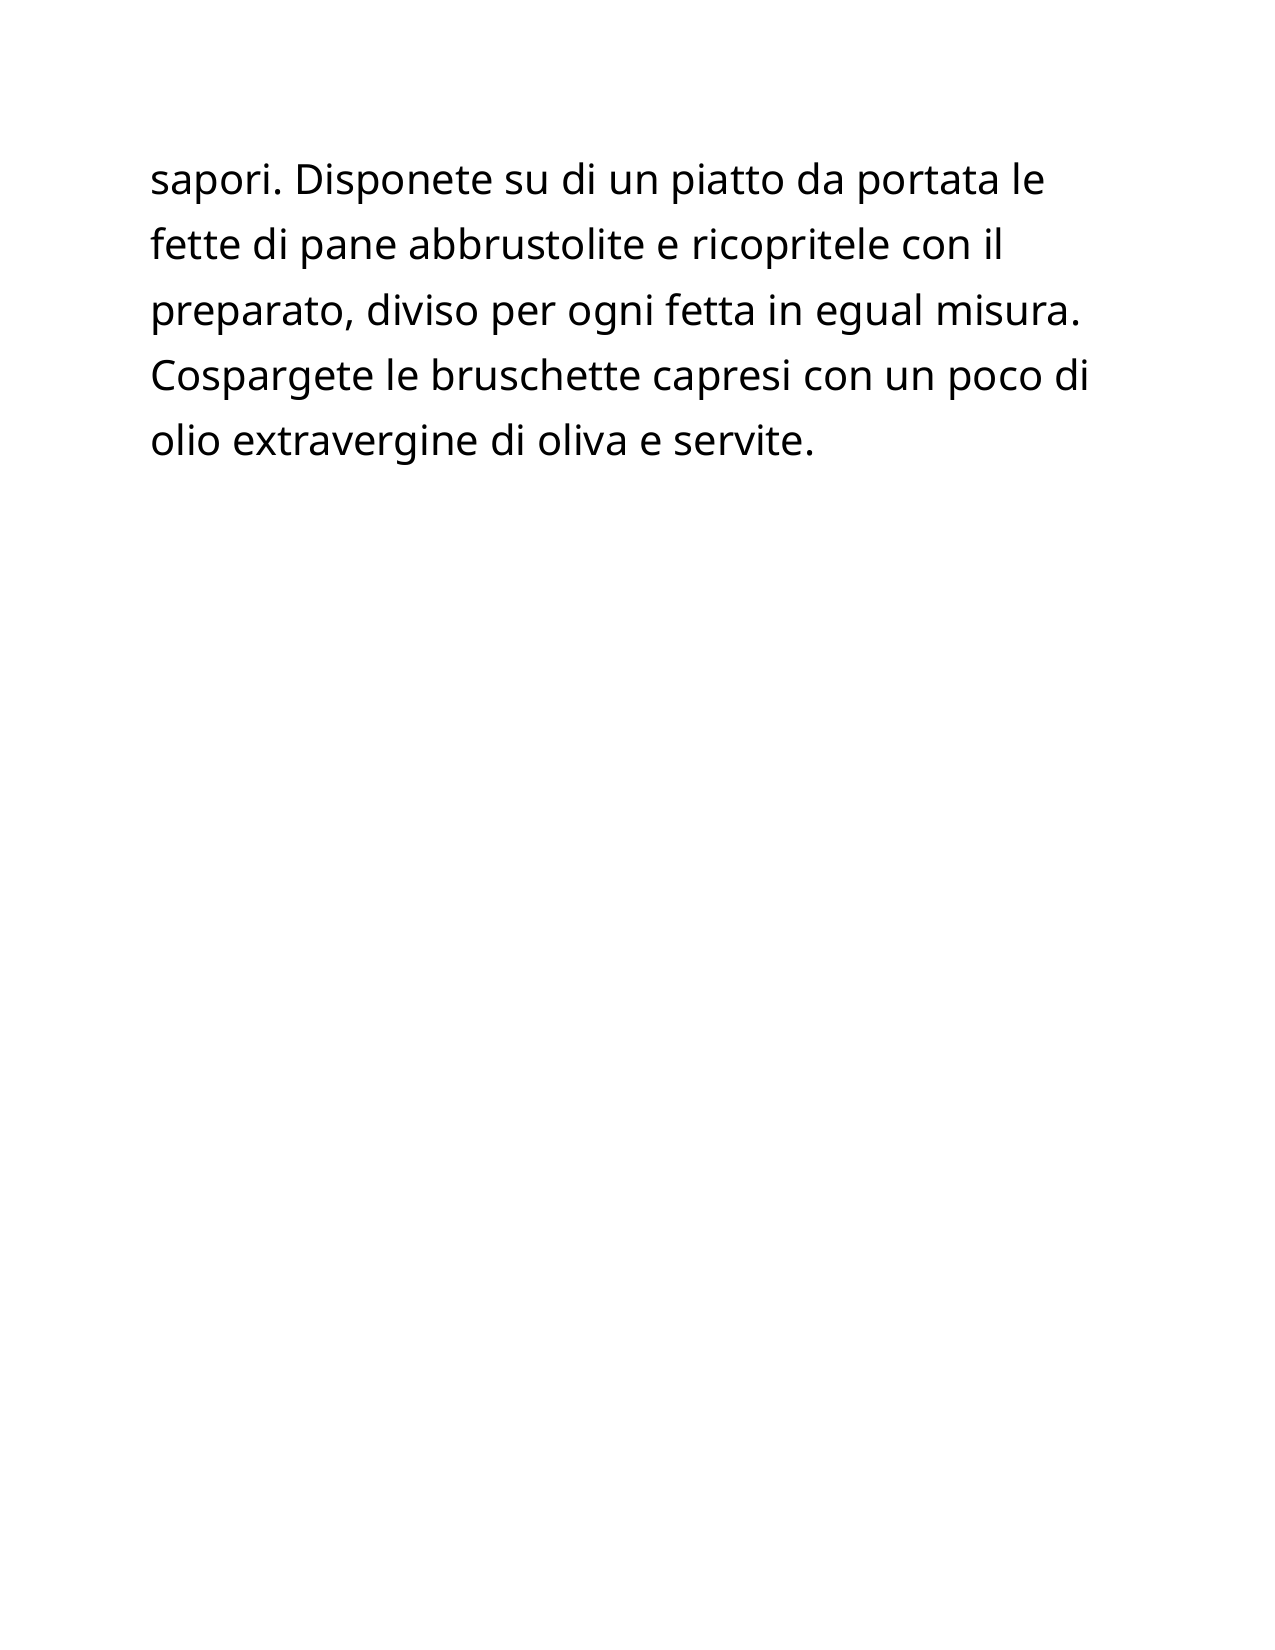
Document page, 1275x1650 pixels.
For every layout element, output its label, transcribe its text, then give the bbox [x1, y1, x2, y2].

text sapori. Disponete su di un piatto da portata le fette di pane abbrustolite e ricopritele con il preparato, diviso per ogni fetta in egual misura. Cospargete le bruschette capresi con un poco di olio extravergine di oliva e servite. [150, 150, 1125, 468]
